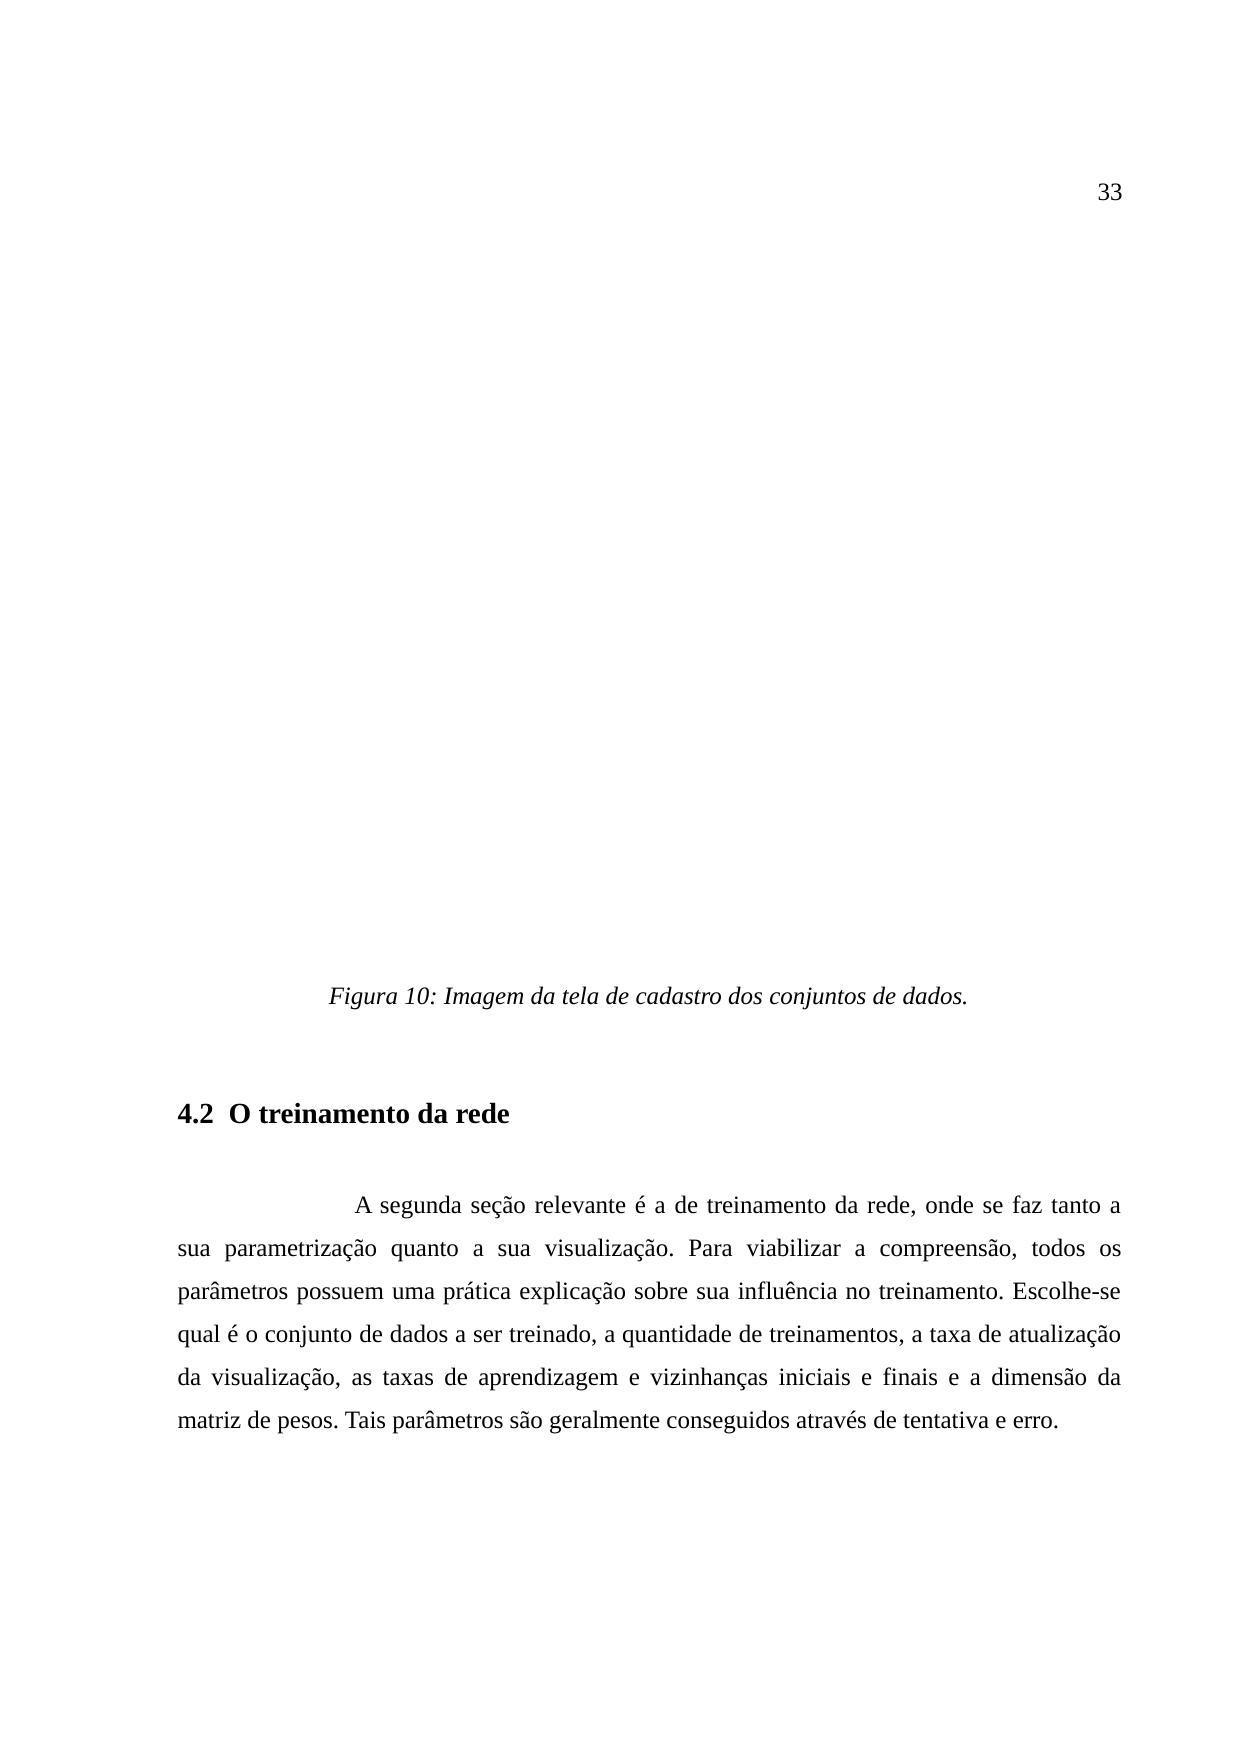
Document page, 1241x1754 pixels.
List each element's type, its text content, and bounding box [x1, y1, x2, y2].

text A segunda seção relevante é a de treinamento da rede, onde se faz tanto a sua parametrização quanto a sua visualização. Para viabilizar a compreensão, todos os parâmetros possuem uma prática explicação sobre sua influência no treinamento. Escolhe-se qual é o conjunto de dados a ser treinado, a quantidade de treinamentos, a taxa de atualização da visualização, as taxas de aprendizagem e vizinhanças iniciais e finais e a dimensão da matriz de pesos. Tais parâmetros são geralmente conseguidos através de tentativa e erro. [177, 1190, 1122, 1434]
text 4.2 O treinamento da rede [177, 1096, 1122, 1130]
text Figura 10: Imagem da tela de cadastro dos conjuntos de dados. [177, 981, 1122, 1010]
